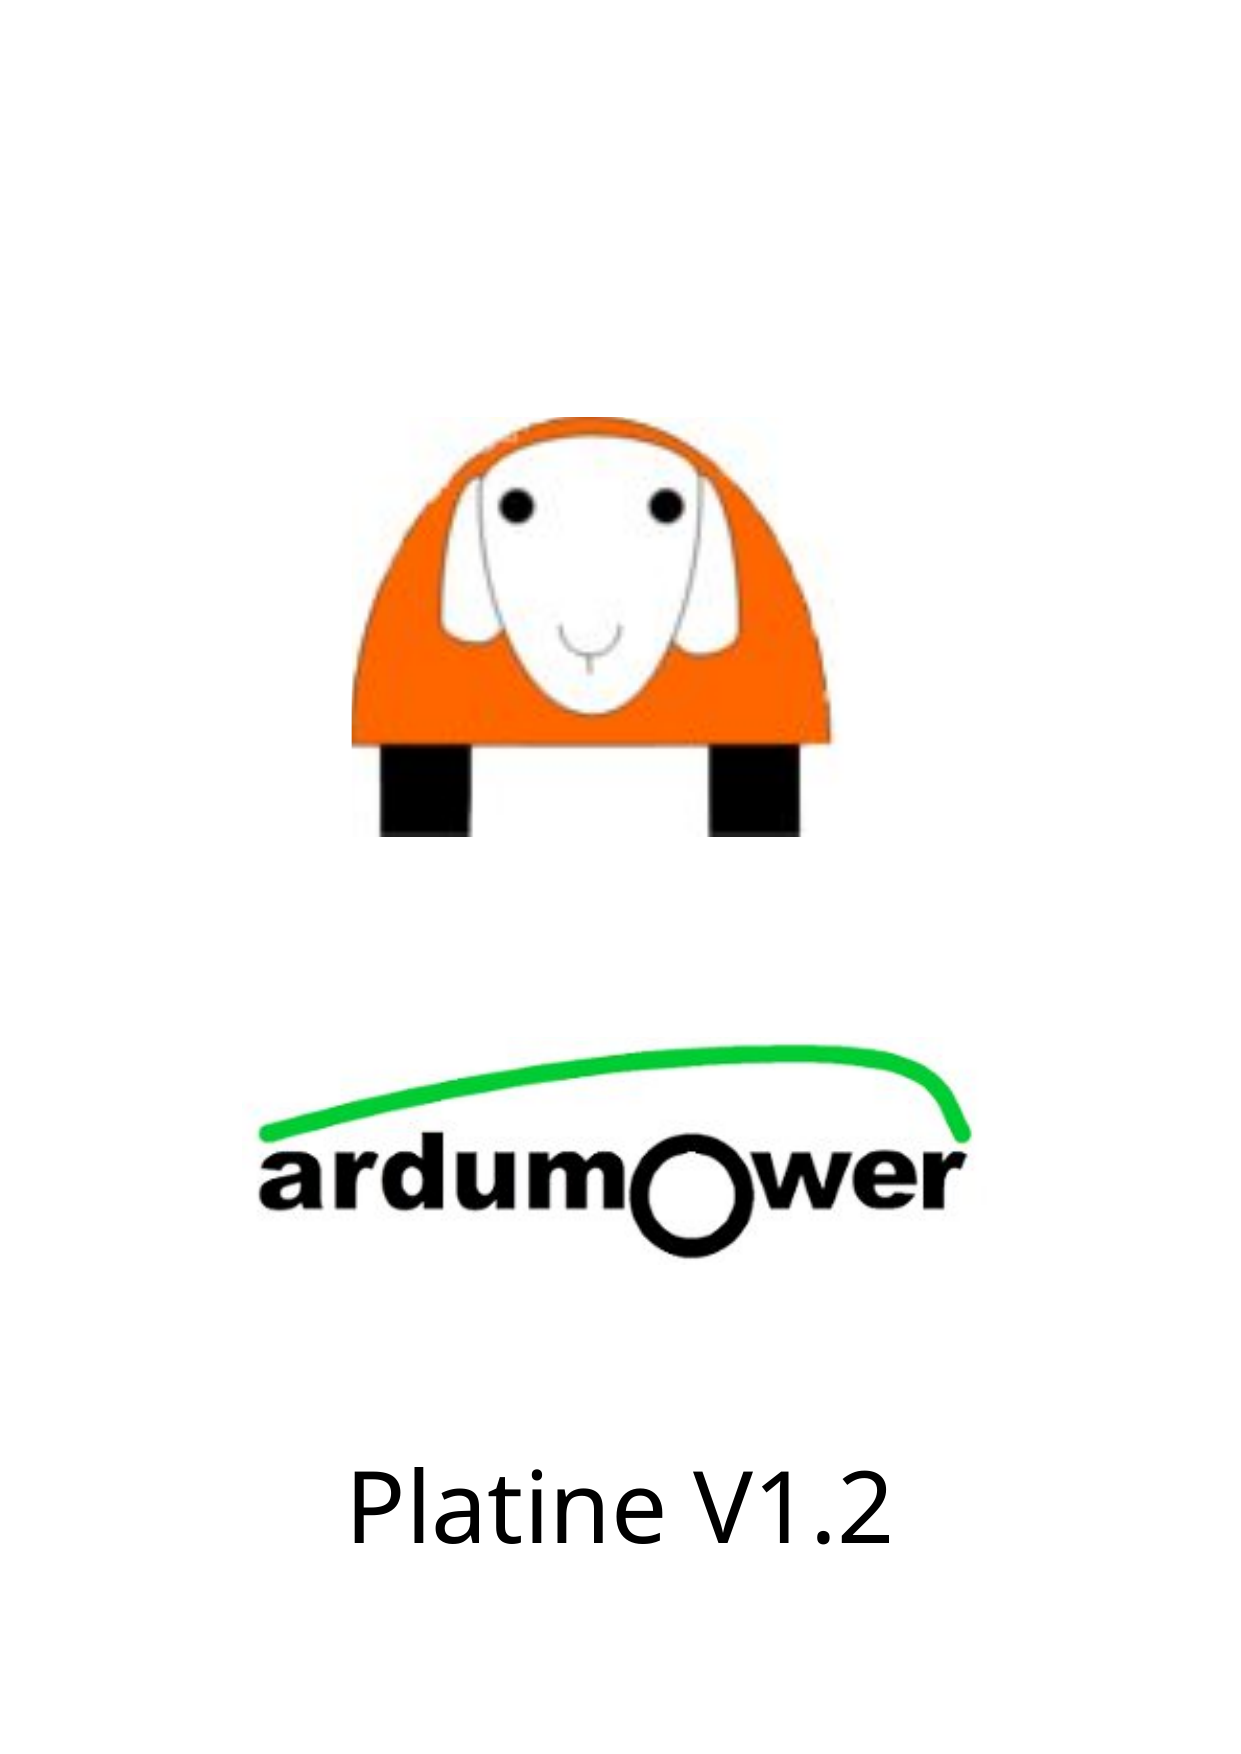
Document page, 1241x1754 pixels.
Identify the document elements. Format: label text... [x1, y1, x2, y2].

picture [242, 1037, 999, 1265]
picture [351, 417, 889, 837]
text Platine V1.2 [118, 1437, 1122, 1573]
